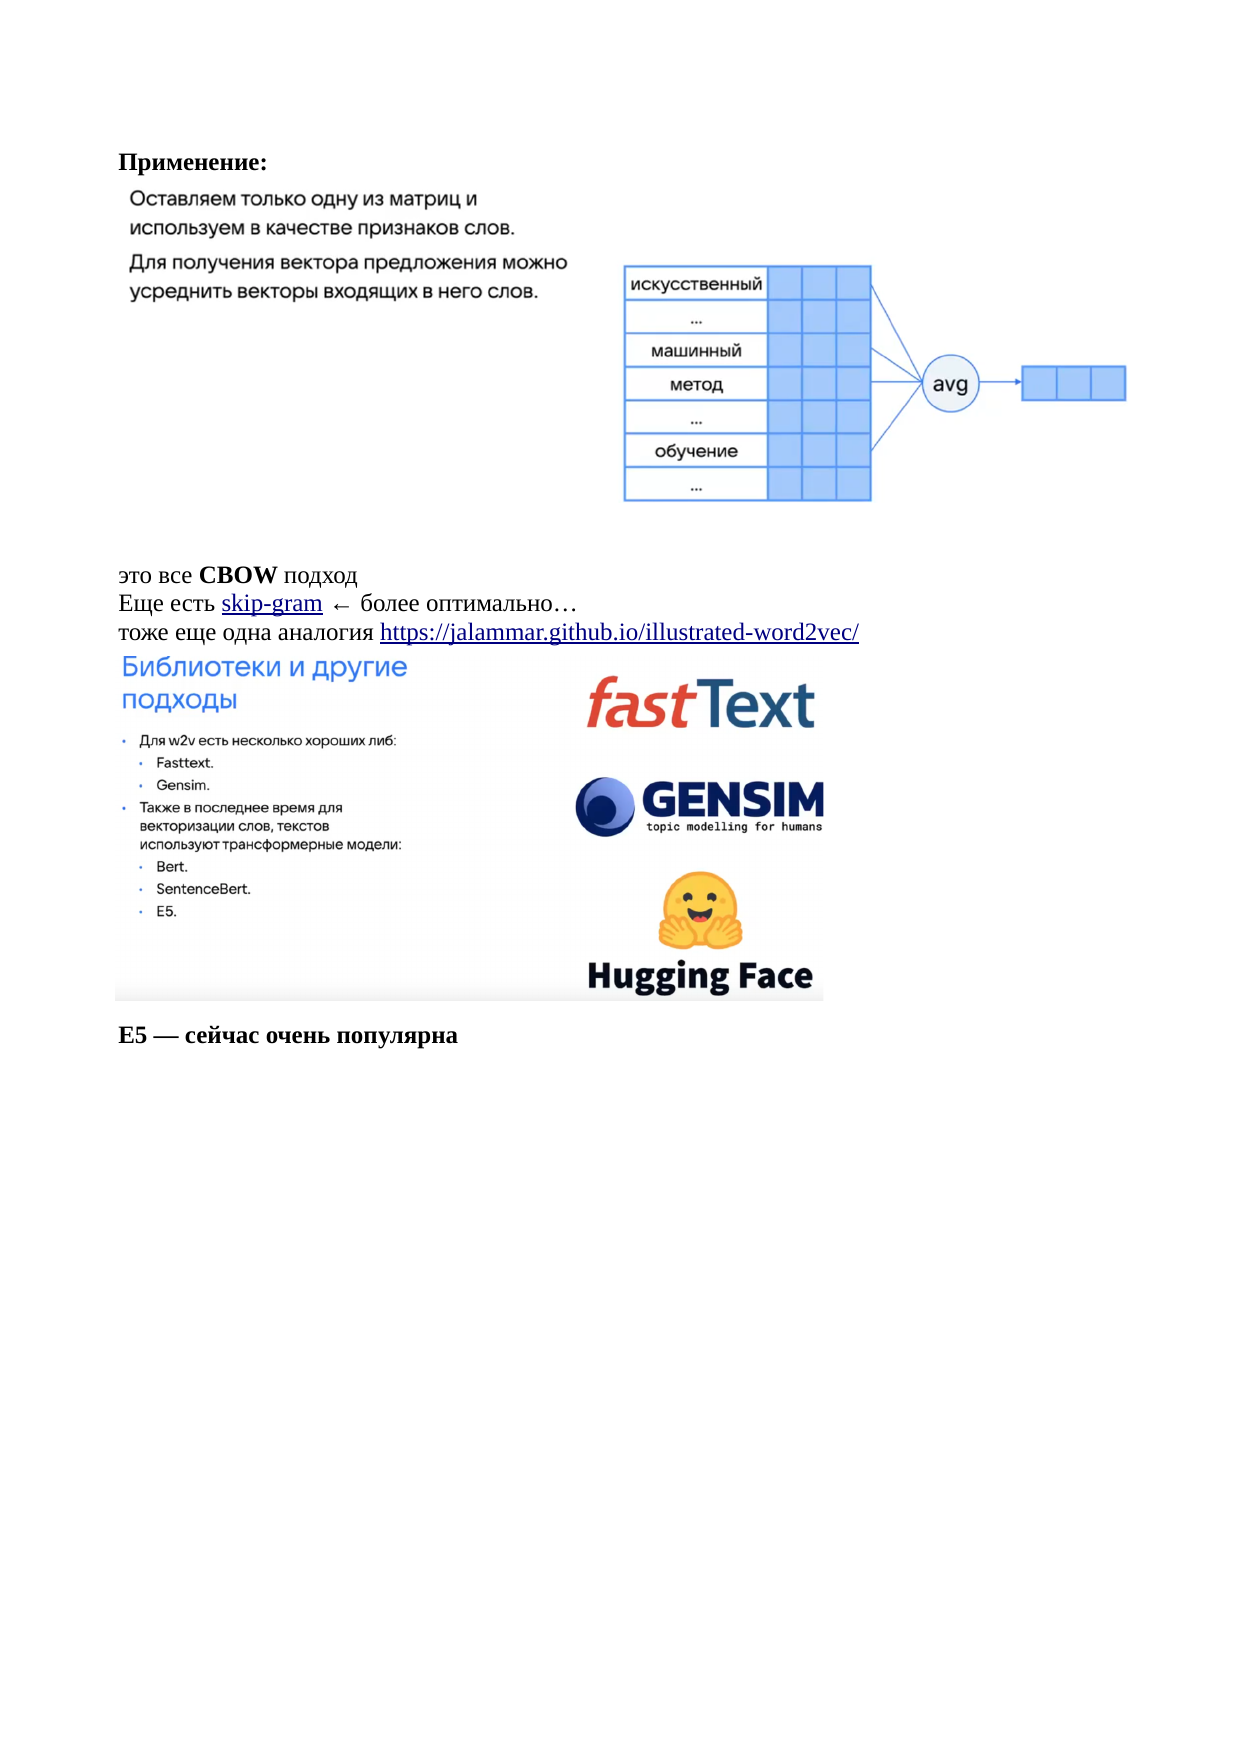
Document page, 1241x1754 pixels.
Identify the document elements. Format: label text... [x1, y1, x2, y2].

picture [115, 656, 824, 1001]
text Применение: [118, 147, 1122, 176]
text это все CBOW подход [118, 560, 1122, 588]
text Еще есть skip-gram ← более оптимально… [118, 588, 1122, 617]
text тоже еще одна аналогия https://jalammar.github.io/illustrated-word2vec/ [118, 617, 1122, 646]
picture [124, 187, 1129, 503]
text E5 — сейчас очень популярна [118, 1020, 1122, 1048]
